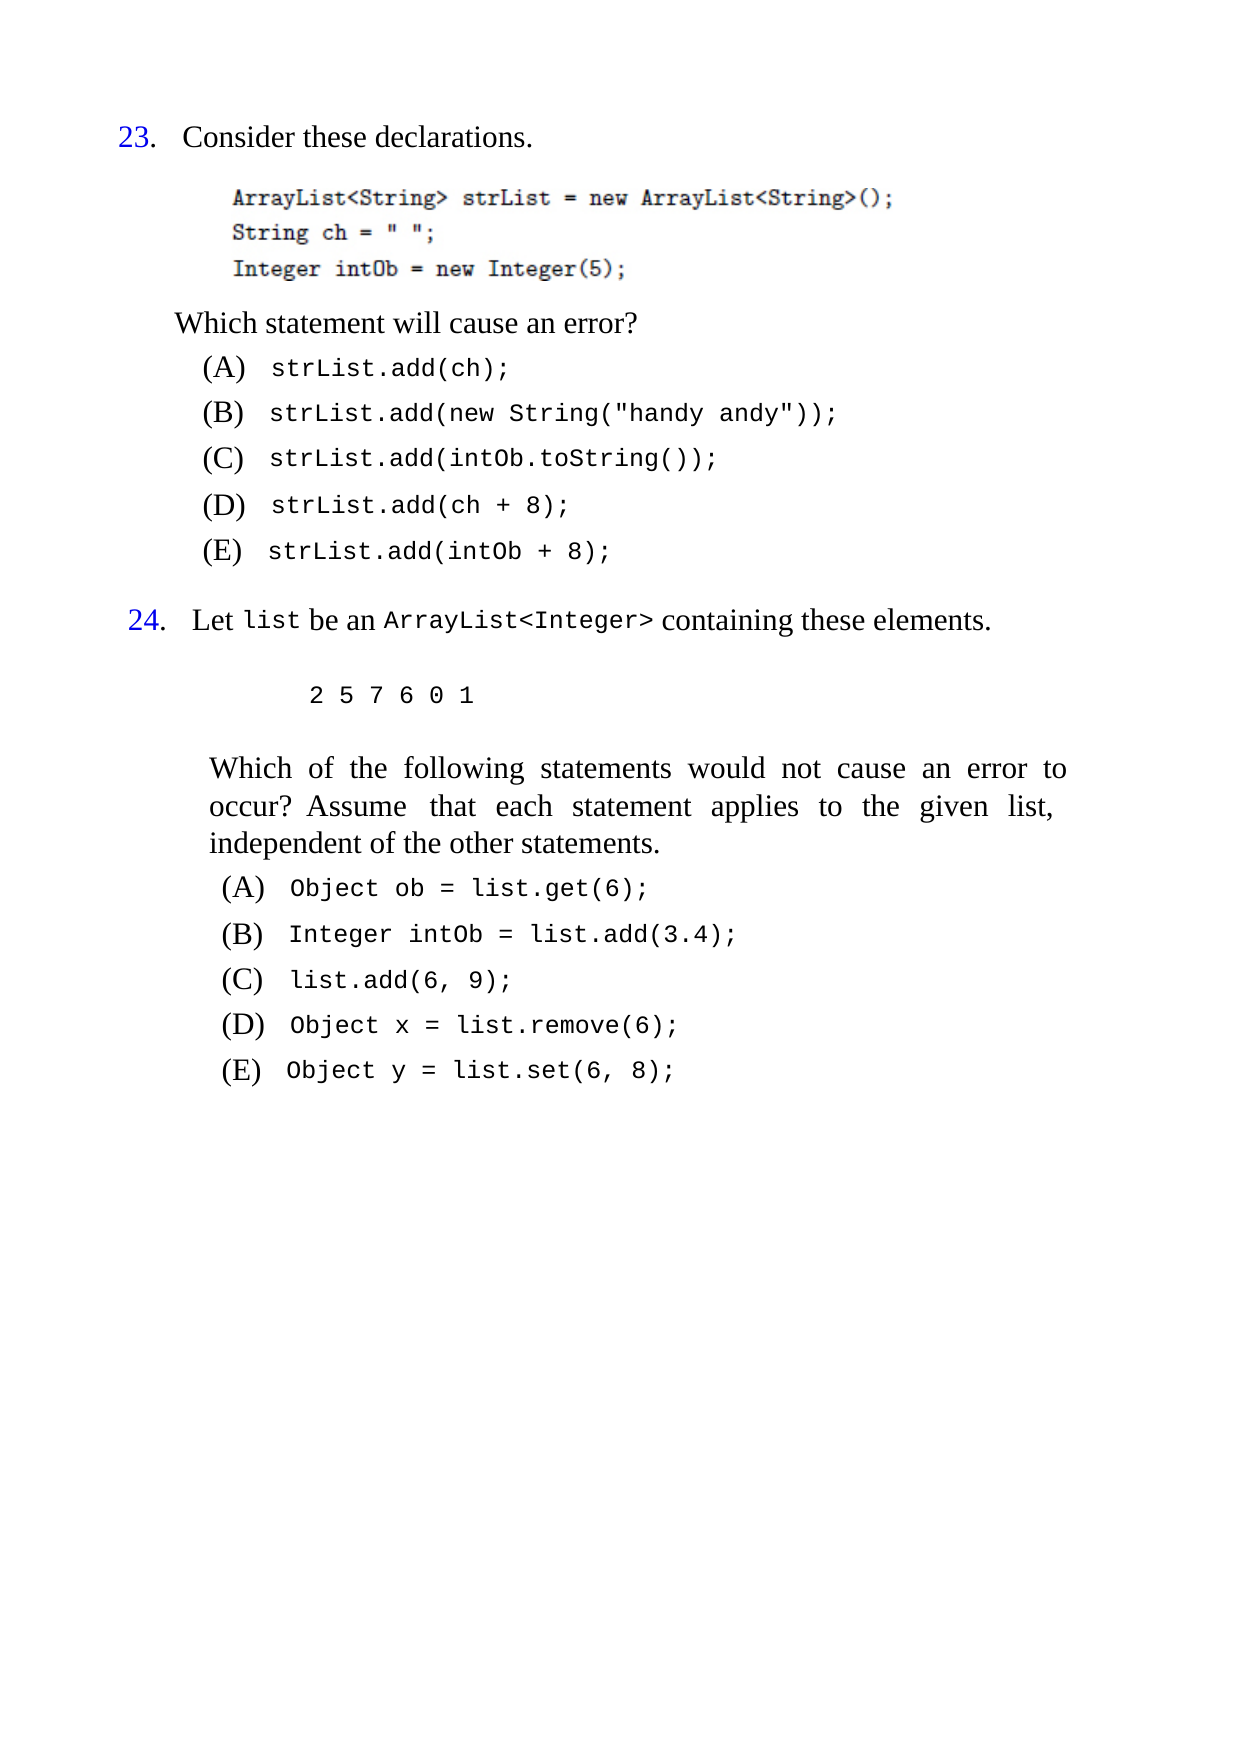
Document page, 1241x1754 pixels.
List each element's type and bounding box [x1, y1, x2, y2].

picture [231, 188, 893, 281]
